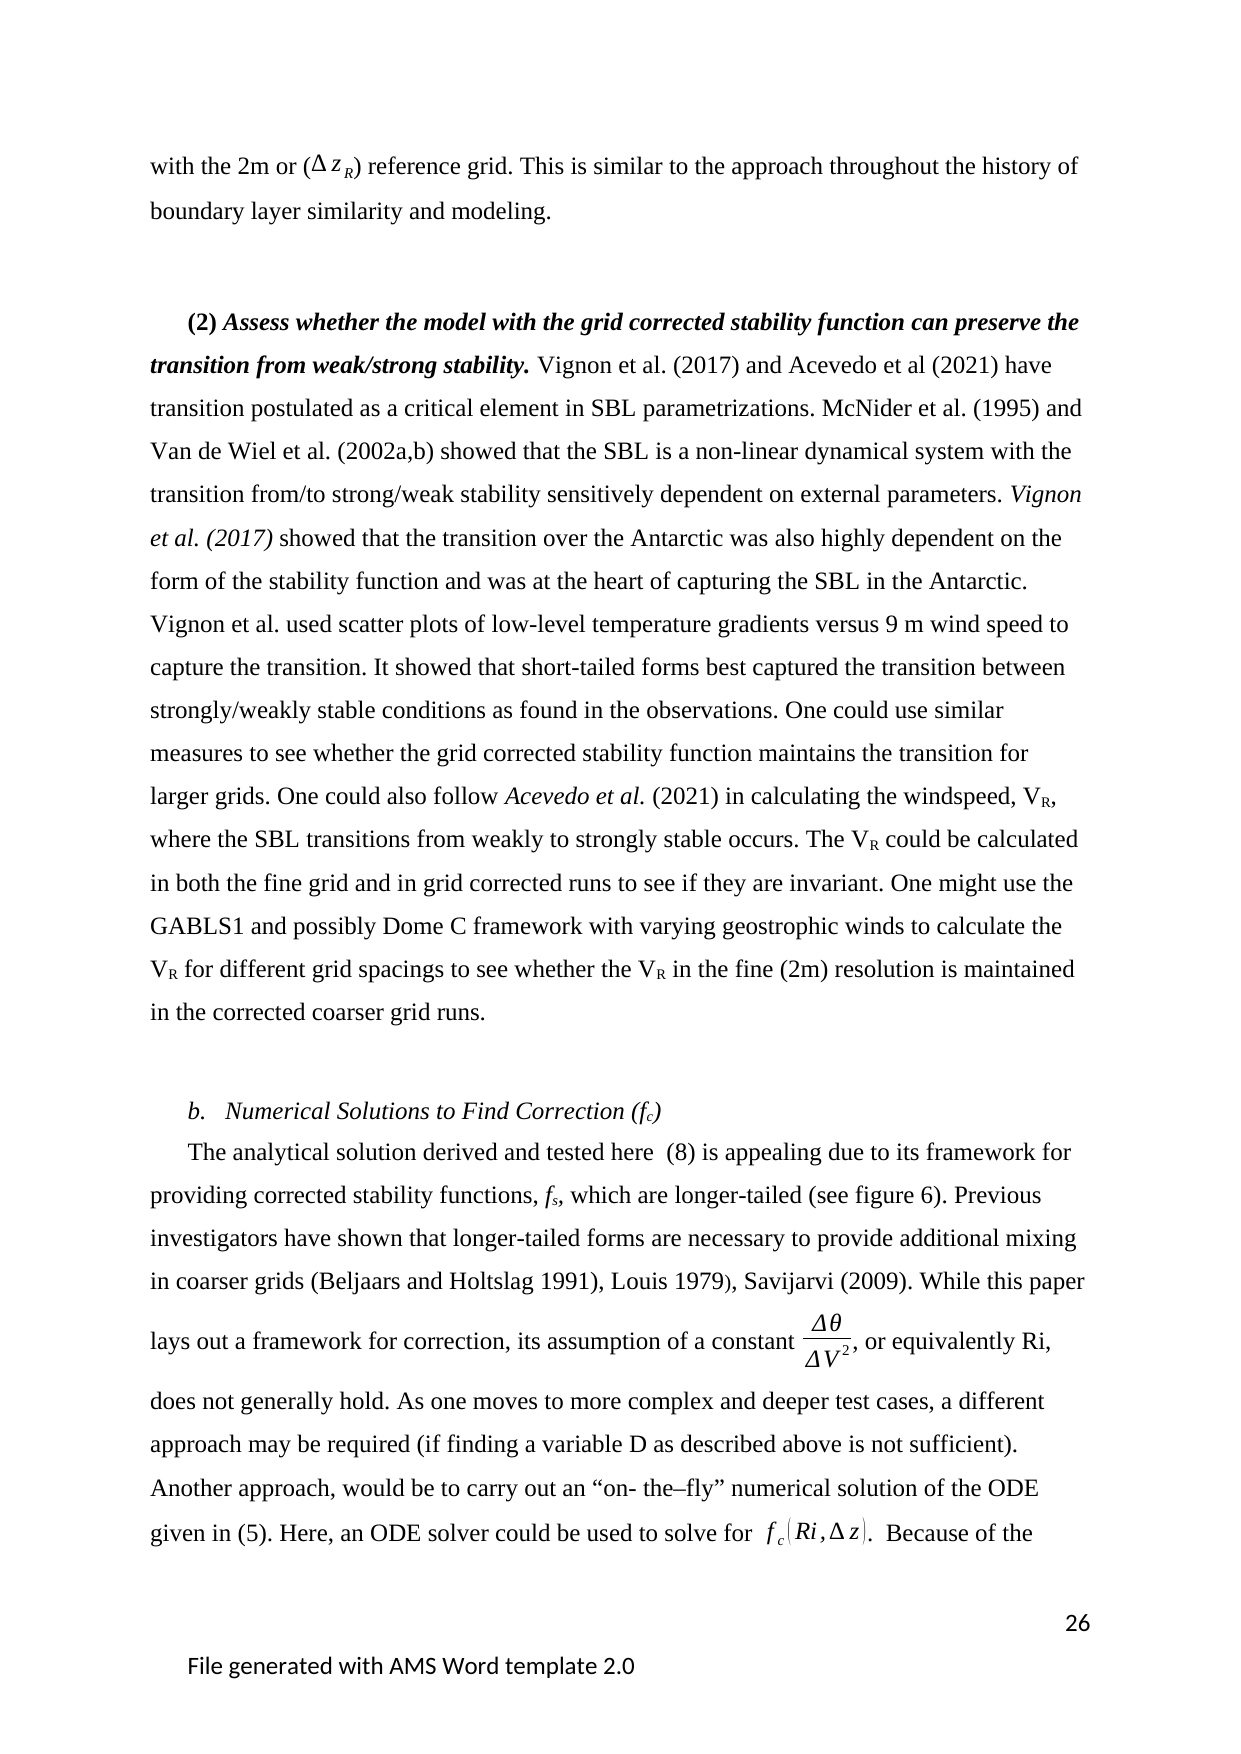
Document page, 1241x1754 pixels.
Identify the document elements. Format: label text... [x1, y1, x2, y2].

subtitle Numerical Solutions to Find Correction (fc) [187, 1096, 1090, 1124]
text (2) Assess whether the model with the grid corrected stability function can preserve the transition from weak/strong stability. Vignon et al. (2017) and Acevedo et al (2021) have transition postulated as a critical element in SBL parametrizations. McNider et al. (1995) and Van de Wiel et al. (2002a,b) showed that the SBL is a non-linear dynamical system with the transition from/to strong/weak stability sensitively dependent on external parameters. Vignon et al. (2017) showed that the transition over the Antarctic was also highly dependent on the form of the stability function and was at the heart of capturing the SBL in the Antarctic. Vignon et al. used scatter plots of low-level temperature gradients versus 9 m wind speed to capture the transition. It showed that short-tailed forms best captured the transition between strongly/weakly stable conditions as found in the observations. One could use similar measures to see whether the grid corrected stability function maintains the transition for larger grids. One could also follow Acevedo et al. (2021) in calculating the windspeed, VR, where the SBL transitions from weakly to strongly stable occurs. The VR could be calculated in both the fine grid and in grid corrected runs to see if they are invariant. One might use the GABLS1 and possibly Dome C framework with varying geostrophic winds to calculate the VR for different grid spacings to see whether the VR in the fine (2m) resolution is maintained in the corrected coarser grid runs. [150, 307, 1090, 1026]
text with the 2m or () reference grid. This is similar to the approach throughout the history of boundary layer similarity and modeling. [150, 150, 1090, 224]
text The analytical solution derived and tested here (8) is appealing due to its framework for providing corrected stability functions, fs, which are longer-tailed (see figure 6). Previous investigators have shown that longer-tailed forms are necessary to provide additional mixing in coarser grids (Beljaars and Holtslag 1991), Louis 1979), Savijarvi (2009). While this paper lays out a framework for correction, its assumption of a constant , or equivalently Ri, does not generally hold. As one moves to more complex and deeper test cases, a different approach may be required (if finding a variable D as described above is not sufficient). Another approach, would be to carry out an “on- the–fly” numerical solution of the ODE given in (5). Here, an ODE solver could be used to solve for . Because of the suspected dependence on curvature in , the stencil in the ODE solver will have to capture the curvature. The ODE might initially be solved at each time step in the model simulation. However, it might be solved less often, such as for how radiation is not called every time step in some models. The correction function, as calculated numerically, would be used to calculate the corrected stability function fs*fc. While solving the ODE will add computational cost, it should be far less than running a model at a very high vertical resolution. Similar metrics as described above would be used to test the numerical fc. [150, 1137, 1090, 1548]
